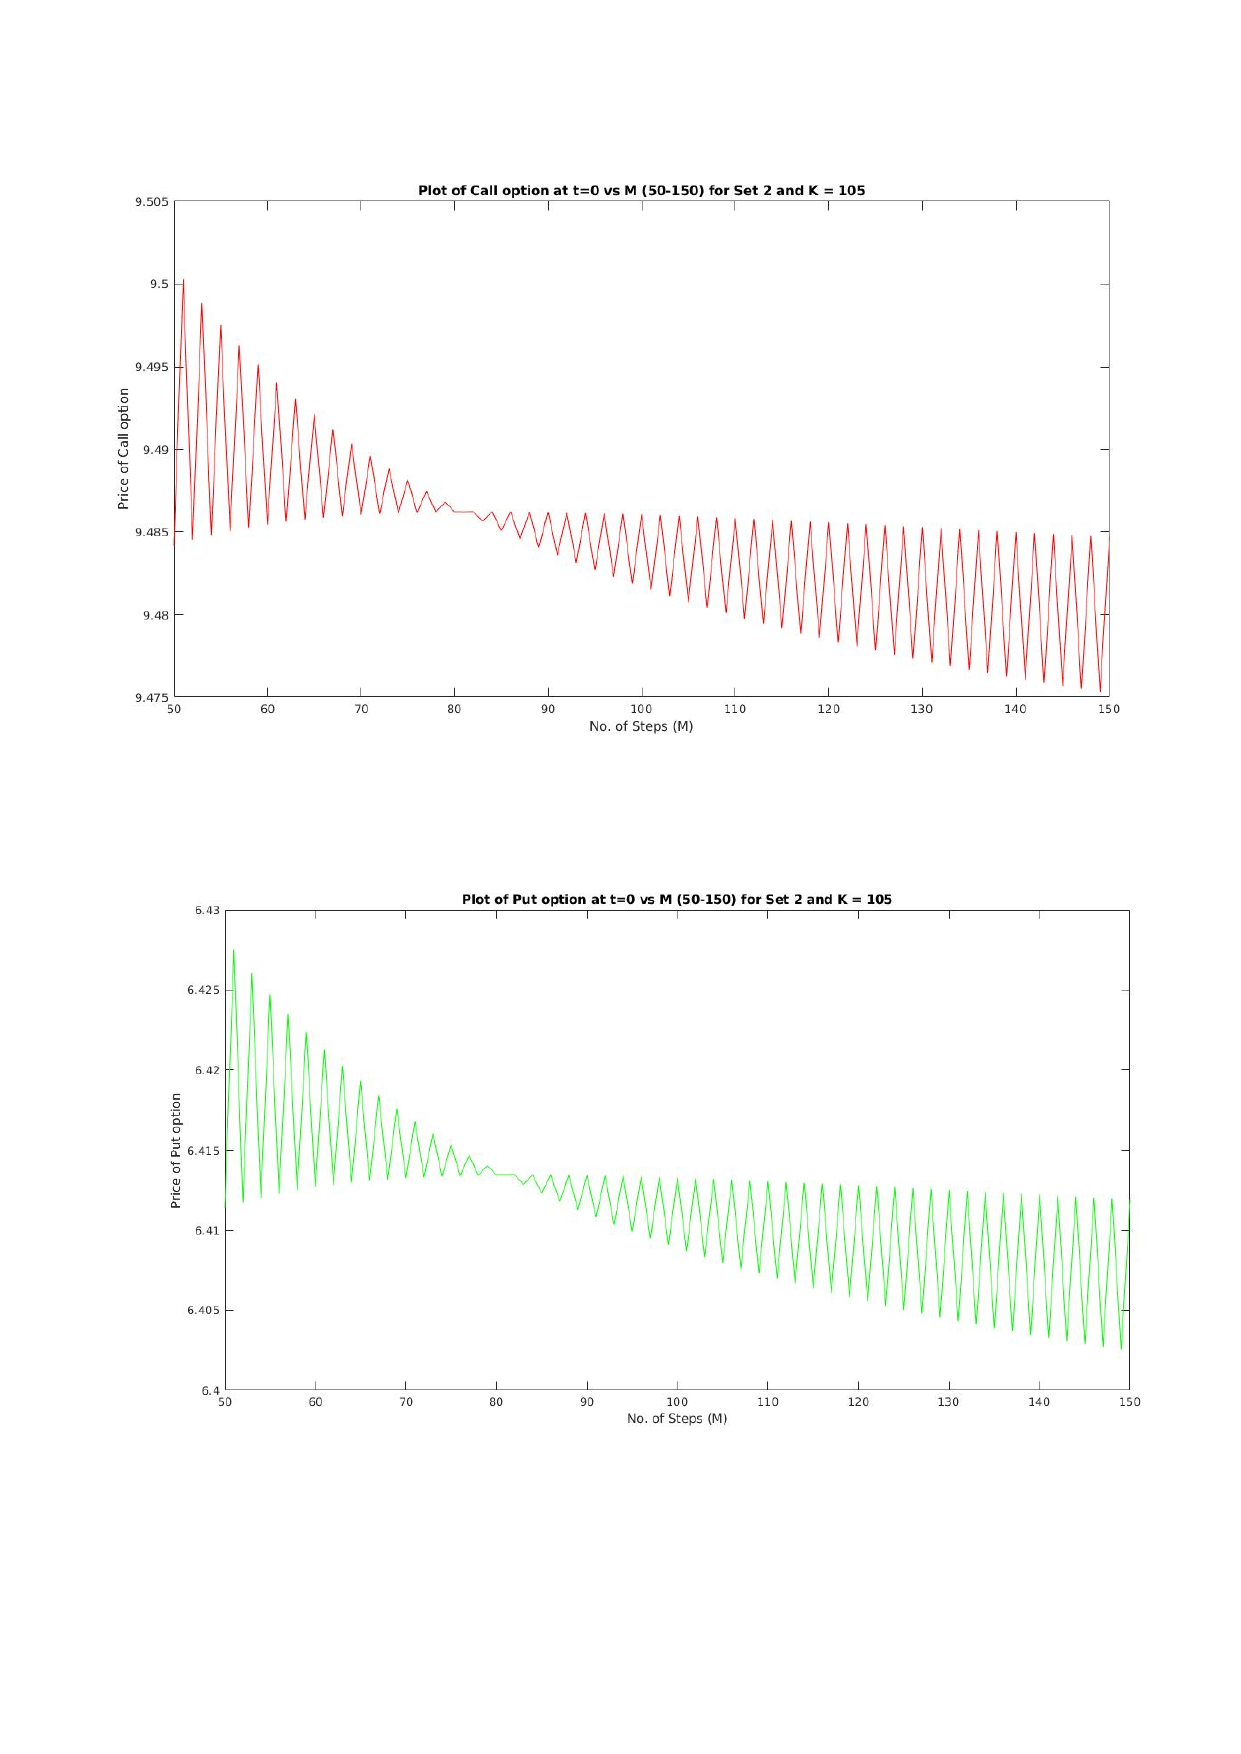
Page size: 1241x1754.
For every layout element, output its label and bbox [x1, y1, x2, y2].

picture [72, 866, 1241, 1455]
picture [16, 155, 1224, 764]
